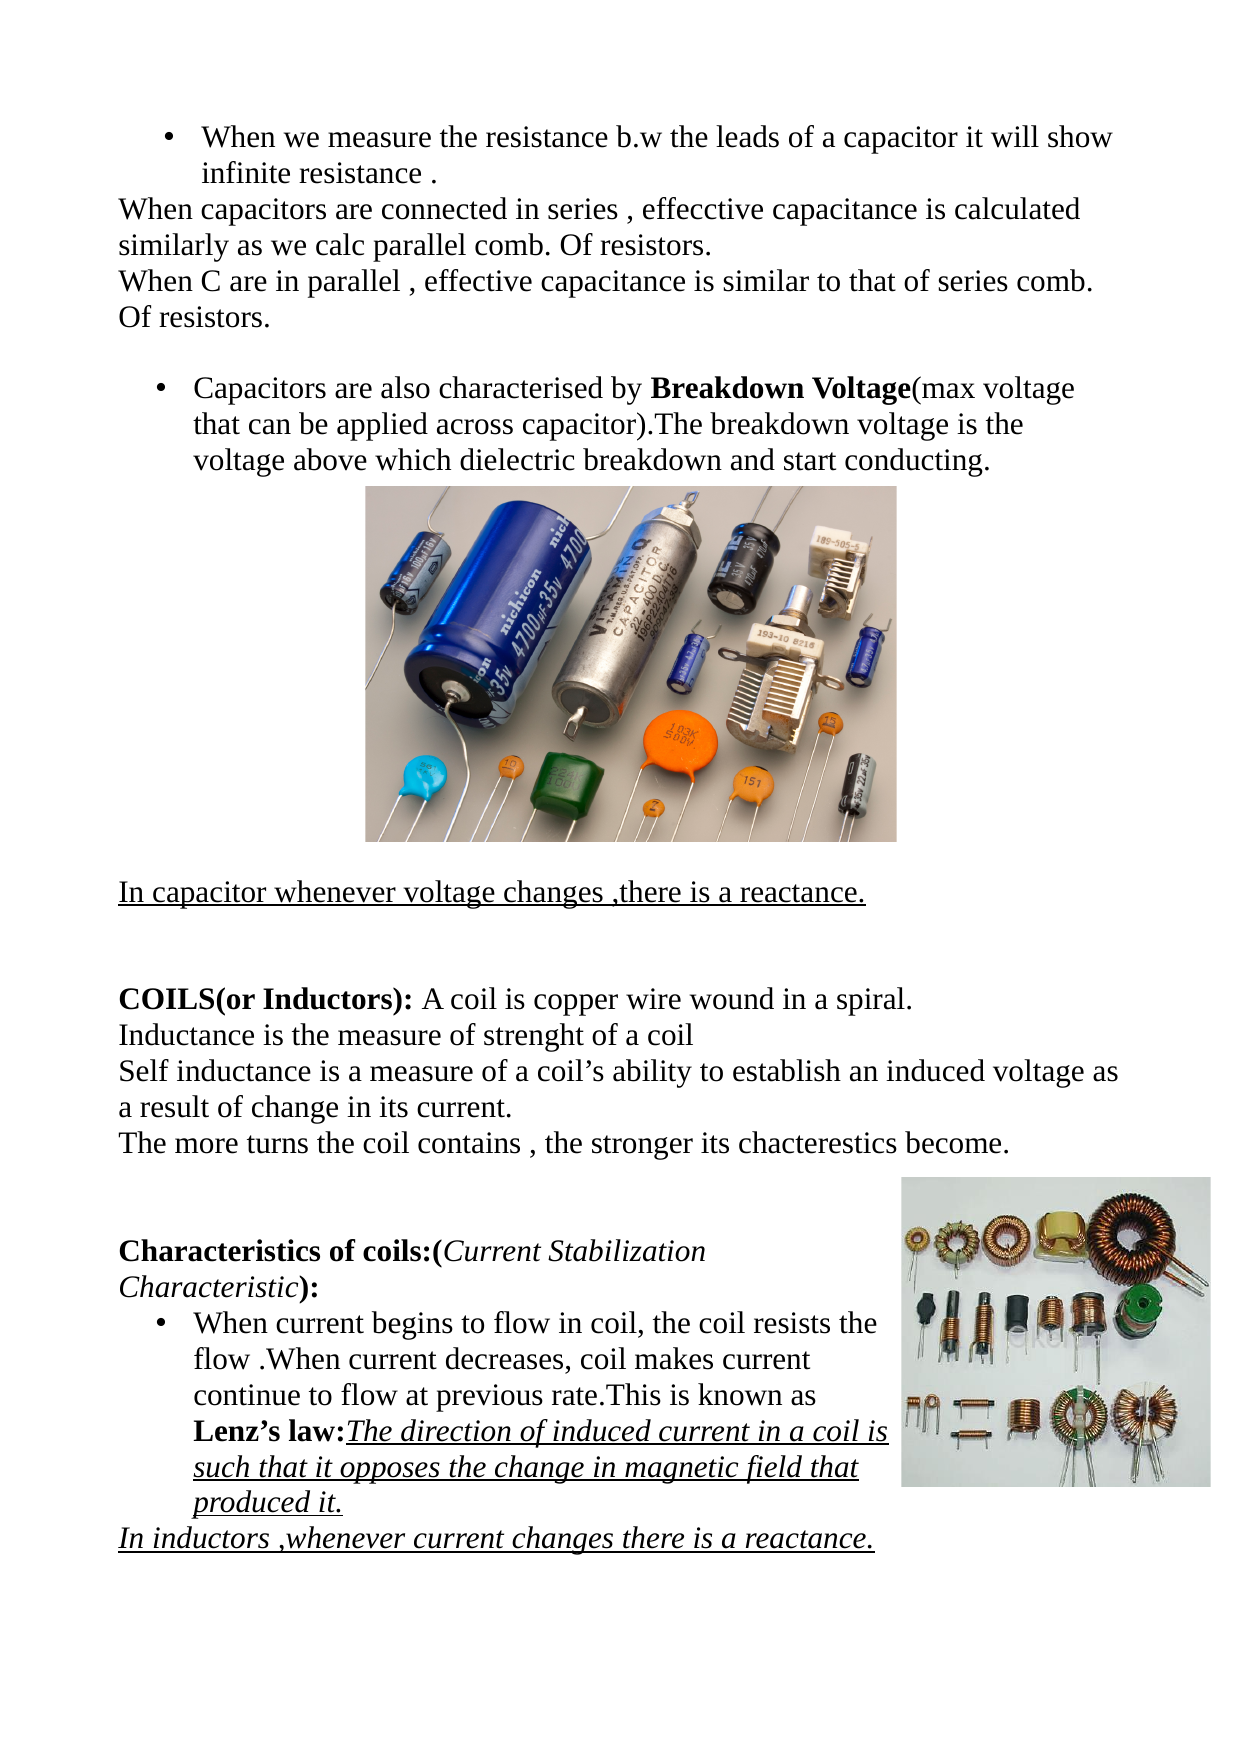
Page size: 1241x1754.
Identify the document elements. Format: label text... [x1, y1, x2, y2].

text In inductors ,whenever current changes there is a reactance. [118, 1520, 1122, 1556]
text When capacitors are connected in series , effecctive capacitance is calculated similarly as we calc parallel comb. Of resistors. [118, 190, 1122, 262]
text When C are in parallel , effective capacitance is similar to that of series comb. Of resistors. [118, 262, 1122, 334]
text In capacitor whenever voltage changes ,there is a reactance. [118, 873, 1122, 909]
picture [365, 486, 897, 842]
text COILS(or Inductors): A coil is copper wire wound in a spiral. [118, 981, 1122, 1017]
text Inductance is the measure of strenght of a coil [118, 1017, 1122, 1052]
text Characteristics of coils:(Current Stabilization Characteristic): [118, 1232, 901, 1304]
list When we measure the resistance b.w the leads of a capacitor it will show infinite resistance . [163, 118, 1122, 190]
list When current begins to flow in coil, the coil resists the flow .When current decreases, coil makes current continue to flow at previous rate.This is known as Lenz’s law:The direction of induced current in a coil is such that it opposes the change in magnetic field that produced it. [156, 1304, 1122, 1520]
text Self inductance is a measure of a coil’s ability to establish an induced voltage as a result of change in its current. [118, 1052, 1122, 1124]
text The more turns the coil contains , the stronger its chacterestics become. [118, 1124, 1122, 1160]
picture [901, 1177, 1211, 1487]
list Capacitors are also characterised by Breakdown Voltage(max voltage that can be applied across capacitor).The breakdown voltage is the voltage above which dielectric breakdown and start conducting. [156, 370, 1122, 477]
